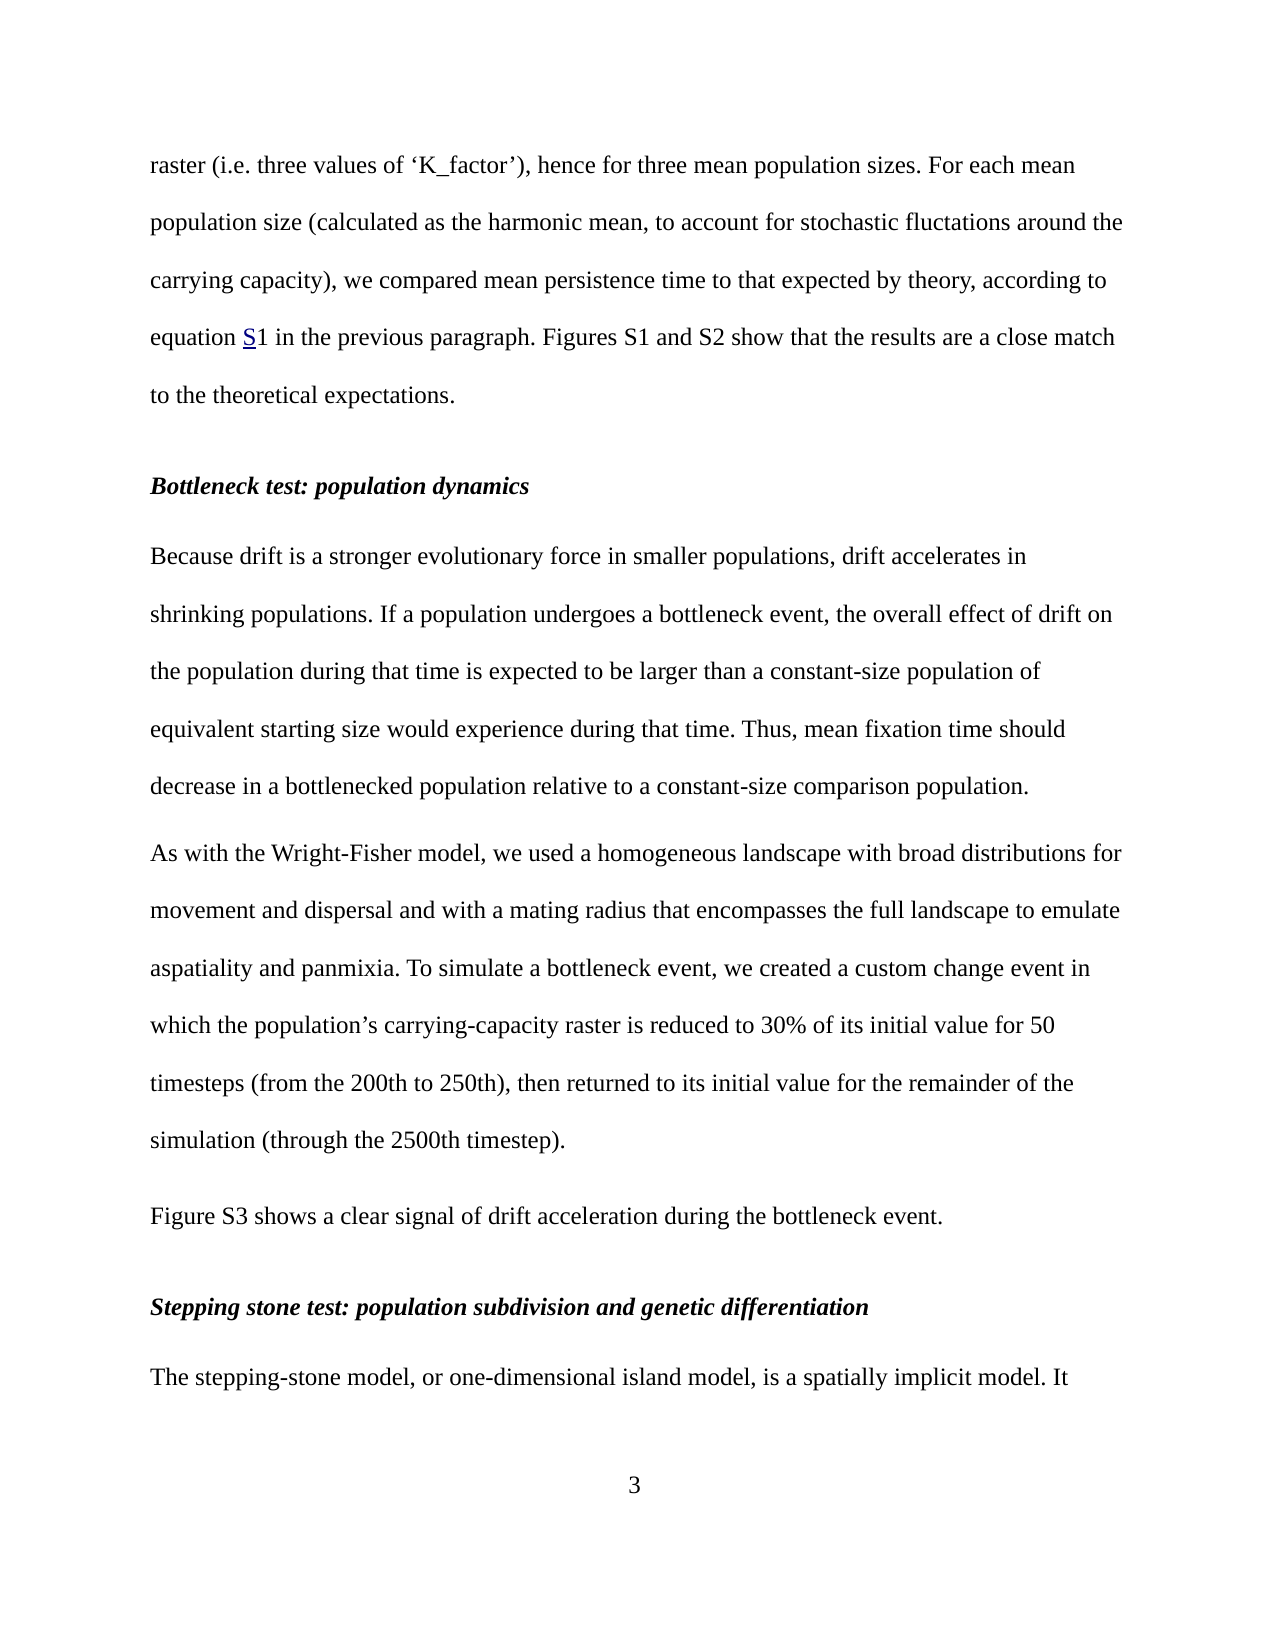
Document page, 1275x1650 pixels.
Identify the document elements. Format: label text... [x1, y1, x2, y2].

text The stepping-stone model, or one-dimensional island model, is a spatially implicit model. It [150, 1362, 1125, 1391]
subtitle Bottleneck test: population dynamics [150, 471, 1125, 500]
subtitle Stepping stone test: population subdivision and genetic differentiation [150, 1292, 1125, 1321]
text As with the Wright-Fisher model, we used a homogeneous landscape with broad distributions for movement and dispersal and with a mating radius that encompasses the full landscape to emulate aspatiality and panmixia. To simulate a bottleneck event, we created a custom change event in which the population’s carrying-capacity raster is reduced to 30% of its initial value for 50 timesteps (from the 200th to 250th), then returned to its initial value for the remainder of the simulation (through the 2500th timestep). [150, 838, 1125, 1154]
text Figure S3 shows a clear signal of drift acceleration during the bottleneck event. [150, 1201, 1125, 1229]
text Because drift is a stronger evolutionary force in smaller populations, drift accelerates in shrinking populations. If a population undergoes a bottleneck event, the overall effect of drift on the population during that time is expected to be larger than a constant-size population of equivalent starting size would experience during that time. Thus, mean fixation time should decrease in a bottlenecked population relative to a constant-size comparison population. [150, 541, 1125, 800]
text raster (i.e. three values of ‘K_factor’), hence for three mean population sizes. For each mean population size (calculated as the harmonic mean, to account for stochastic fluctations around the carrying capacity), we compared mean persistence time to that expected by theory, according to equation S1 in the previous paragraph. Figures S1 and S2 show that the results are a close match to the theoretical expectations. [150, 150, 1125, 409]
